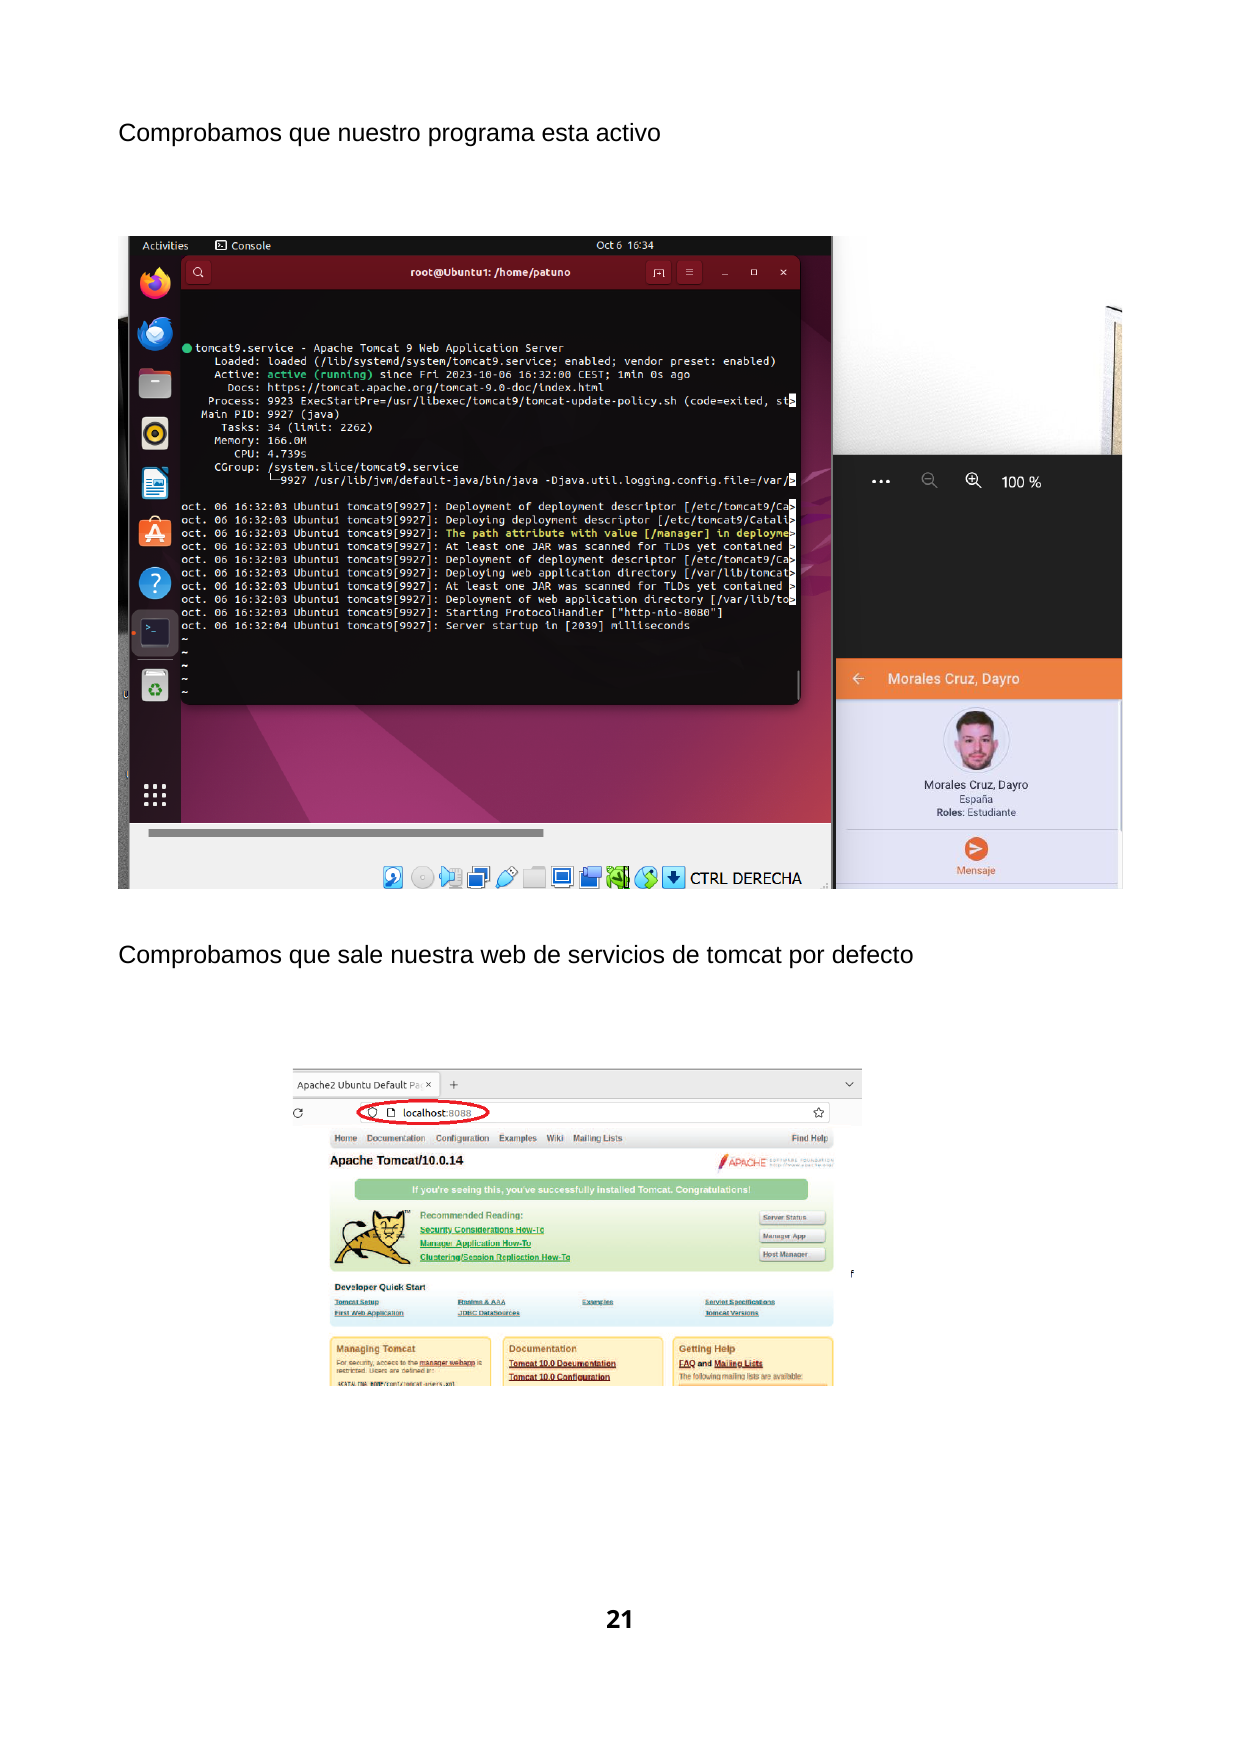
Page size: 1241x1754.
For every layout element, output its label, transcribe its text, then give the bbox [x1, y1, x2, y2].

picture [292, 1068, 868, 1405]
text Comprobamos que sale nuestra web de servicios de tomcat por defecto [118, 940, 1122, 969]
picture [118, 236, 1123, 889]
text Comprobamos que nuestro programa esta activo [118, 118, 1122, 147]
